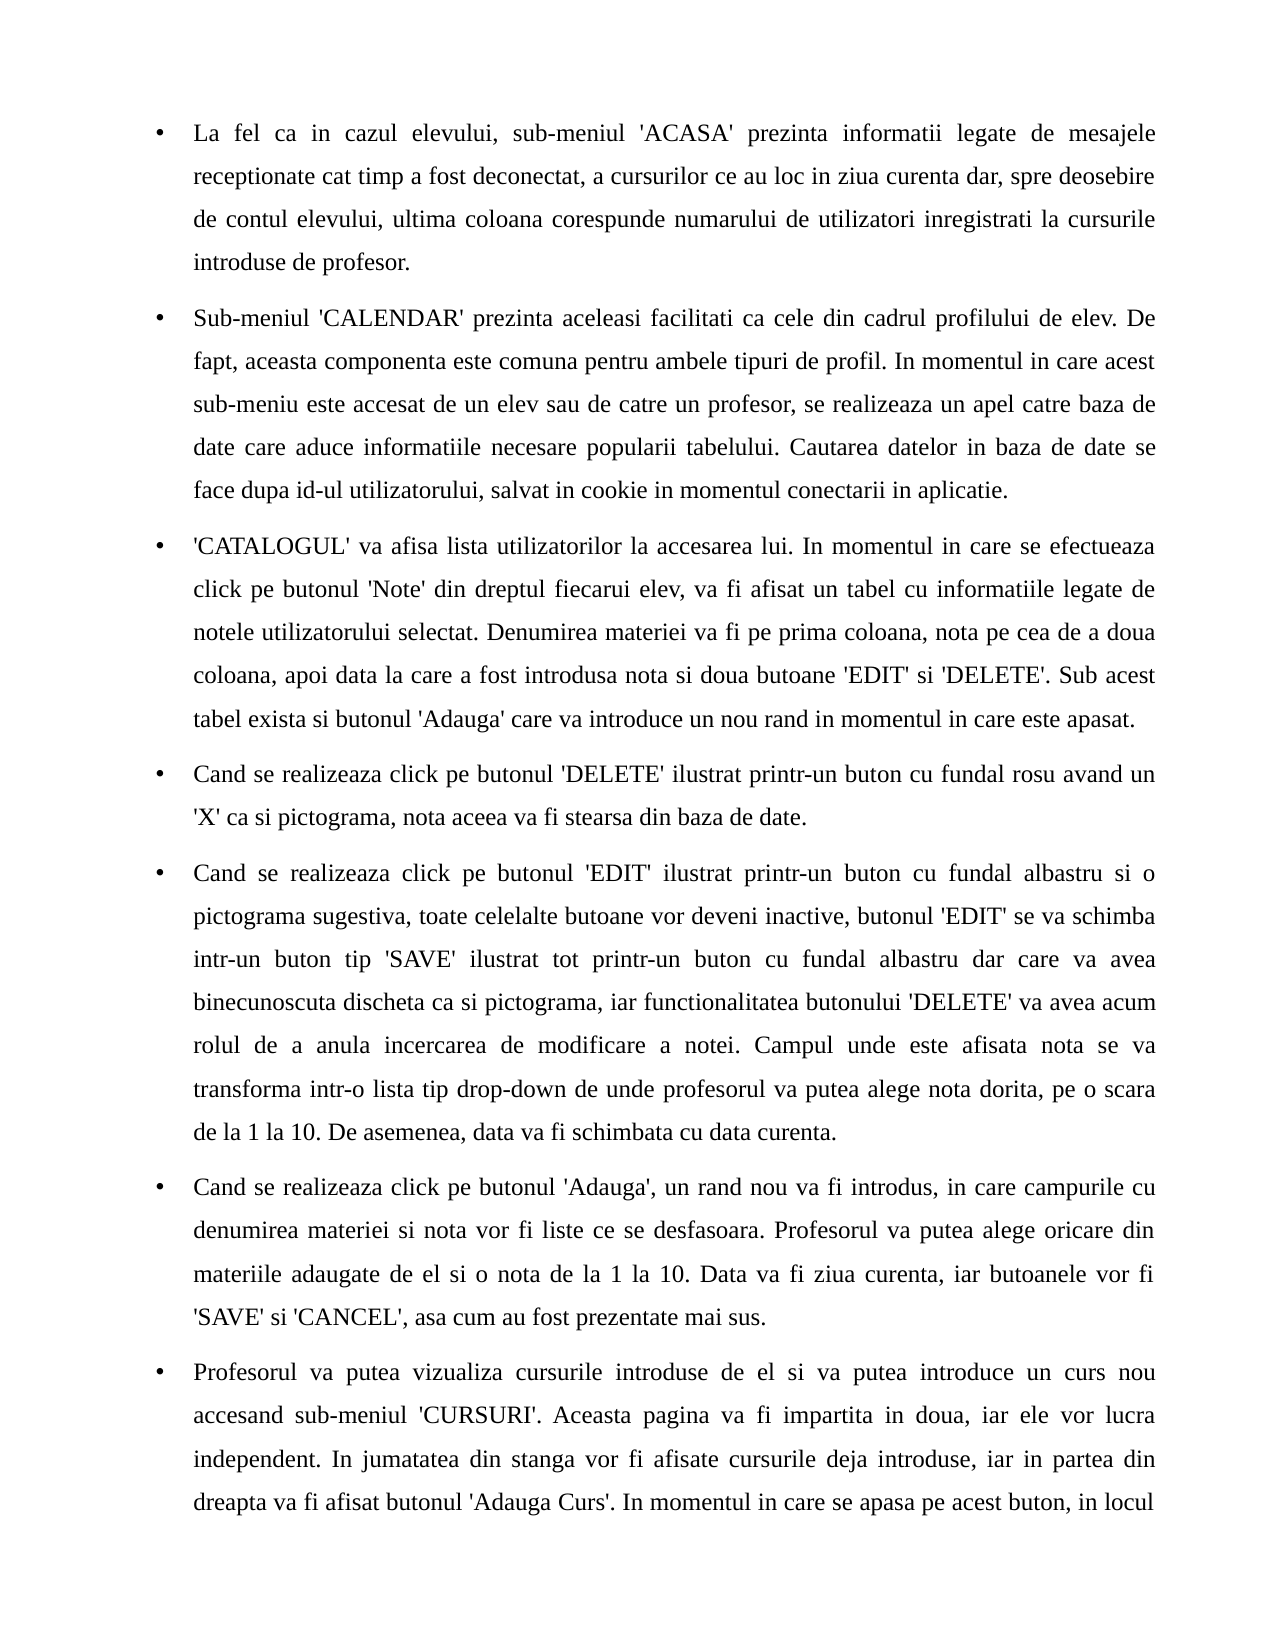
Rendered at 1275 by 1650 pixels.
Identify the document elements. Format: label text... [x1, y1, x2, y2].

list Profesorul va putea vizualiza cursurile introduse de el si va putea introduce un curs nou accesand sub-meniul 'CURSURI'. Aceasta pagina va fi impartita in doua, iar ele vor lucra independent. In jumatatea din stanga vor fi afisate cursurile deja introduse, iar in partea din dreapta va fi afisat butonul 'Adauga Curs'. In momentul in care se apasa pe acest buton, in locul [156, 1357, 1157, 1516]
list Cand se realizeaza click pe butonul 'Adauga', un rand nou va fi introdus, in care campurile cu denumirea materiei si nota vor fi liste ce se desfasoara. Profesorul va putea alege oricare din materiile adaugate de el si o nota de la 1 la 10. Data va fi ziua curenta, iar butoanele vor fi 'SAVE' si 'CANCEL', asa cum au fost prezentate mai sus. [156, 1172, 1157, 1331]
list Sub-meniul 'CALENDAR' prezinta aceleasi facilitati ca cele din cadrul profilului de elev. De fapt, aceasta componenta este comuna pentru ambele tipuri de profil. In momentul in care acest sub-meniu este accesat de un elev sau de catre un profesor, se realizeaza un apel catre baza de date care aduce informatiile necesare popularii tabelului. Cautarea datelor in baza de date se face dupa id-ul utilizatorului, salvat in cookie in momentul conectarii in aplicatie. [156, 303, 1157, 504]
list Cand se realizeaza click pe butonul 'DELETE' ilustrat printr-un buton cu fundal rosu avand un 'X' ca si pictograma, nota aceea va fi stearsa din baza de date. [156, 759, 1157, 831]
list 'CATALOGUL' va afisa lista utilizatorilor la accesarea lui. In momentul in care se efectueaza click pe butonul 'Note' din dreptul fiecarui elev, va fi afisat un tabel cu informatiile legate de notele utilizatorului selectat. Denumirea materiei va fi pe prima coloana, nota pe cea de a doua coloana, apoi data la care a fost introdusa nota si doua butoane 'EDIT' si 'DELETE'. Sub acest tabel exista si butonul 'Adauga' care va introduce un nou rand in momentul in care este apasat. [156, 531, 1157, 732]
list La fel ca in cazul elevului, sub-meniul 'ACASA' prezinta informatii legate de mesajele receptionate cat timp a fost deconectat, a cursurilor ce au loc in ziua curenta dar, spre deosebire de contul elevului, ultima coloana corespunde numarului de utilizatori inregistrati la cursurile introduse de profesor. [156, 118, 1157, 276]
list Cand se realizeaza click pe butonul 'EDIT' ilustrat printr-un buton cu fundal albastru si o pictograma sugestiva, toate celelalte butoane vor deveni inactive, butonul 'EDIT' se va schimba intr-un buton tip 'SAVE' ilustrat tot printr-un buton cu fundal albastru dar care va avea binecunoscuta discheta ca si pictograma, iar functionalitatea butonului 'DELETE' va avea acum rolul de a anula incercarea de modificare a notei. Campul unde este afisata nota se va transforma intr-o lista tip drop-down de unde profesorul va putea alege nota dorita, pe o scara de la 1 la 10. De asemenea, data va fi schimbata cu data curenta. [156, 858, 1157, 1146]
